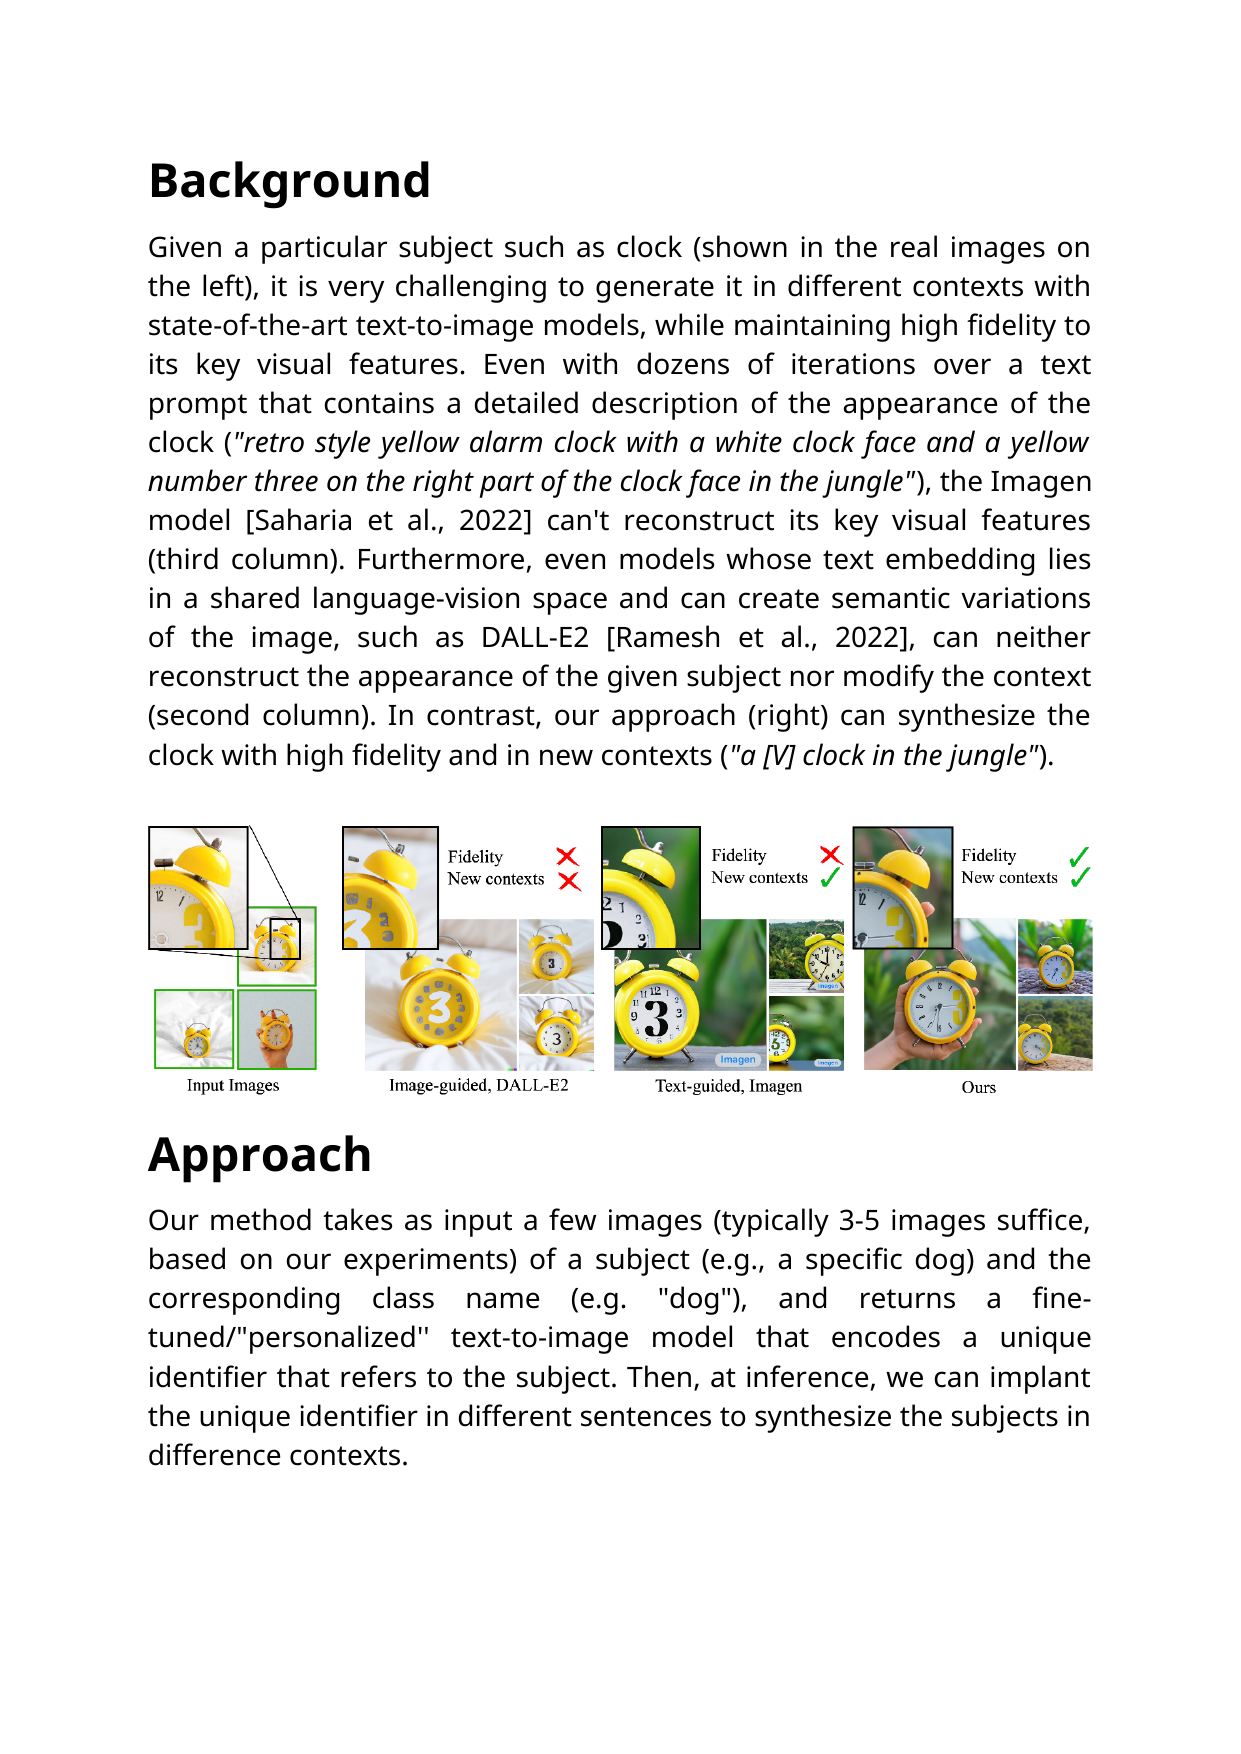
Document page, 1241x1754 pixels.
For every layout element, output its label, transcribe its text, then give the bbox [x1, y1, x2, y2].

subtitle Approach [148, 1121, 1093, 1185]
text Our method takes as input a few images (typically 3-5 images suffice, based on our experiments) of a subject (e.g., a specific dog) and the corresponding class name (e.g. "dog"), and returns a fine-tuned/"personalized'' text-to-image model that encodes a unique identifier that refers to the subject. Then, at inference, we can implant the unique identifier in different sentences to synthesize the subjects in difference contexts. [148, 1200, 1093, 1473]
text Given a particular subject such as clock (shown in the real images on the left), it is very challenging to generate it in different contexts with state-of-the-art text-to-image models, while maintaining high fidelity to its key visual features. Even with dozens of iterations over a text prompt that contains a detailed description of the appearance of the clock ("retro style yellow alarm clock with a white clock face and a yellow number three on the right part of the clock face in the jungle"), the Imagen model [Saharia et al., 2022] can't reconstruct its key visual features (third column). Furthermore, even models whose text embedding lies in a shared language-vision space and can create semantic variations of the image, such as DALL-E2 [Ramesh et al., 2022], can neither reconstruct the appearance of the given subject nor modify the context (second column). In contrast, our approach (right) can synthesize the clock with high fidelity and in new contexts ("a [V] clock in the jungle"). [148, 226, 1093, 773]
subtitle Background [148, 148, 1093, 211]
